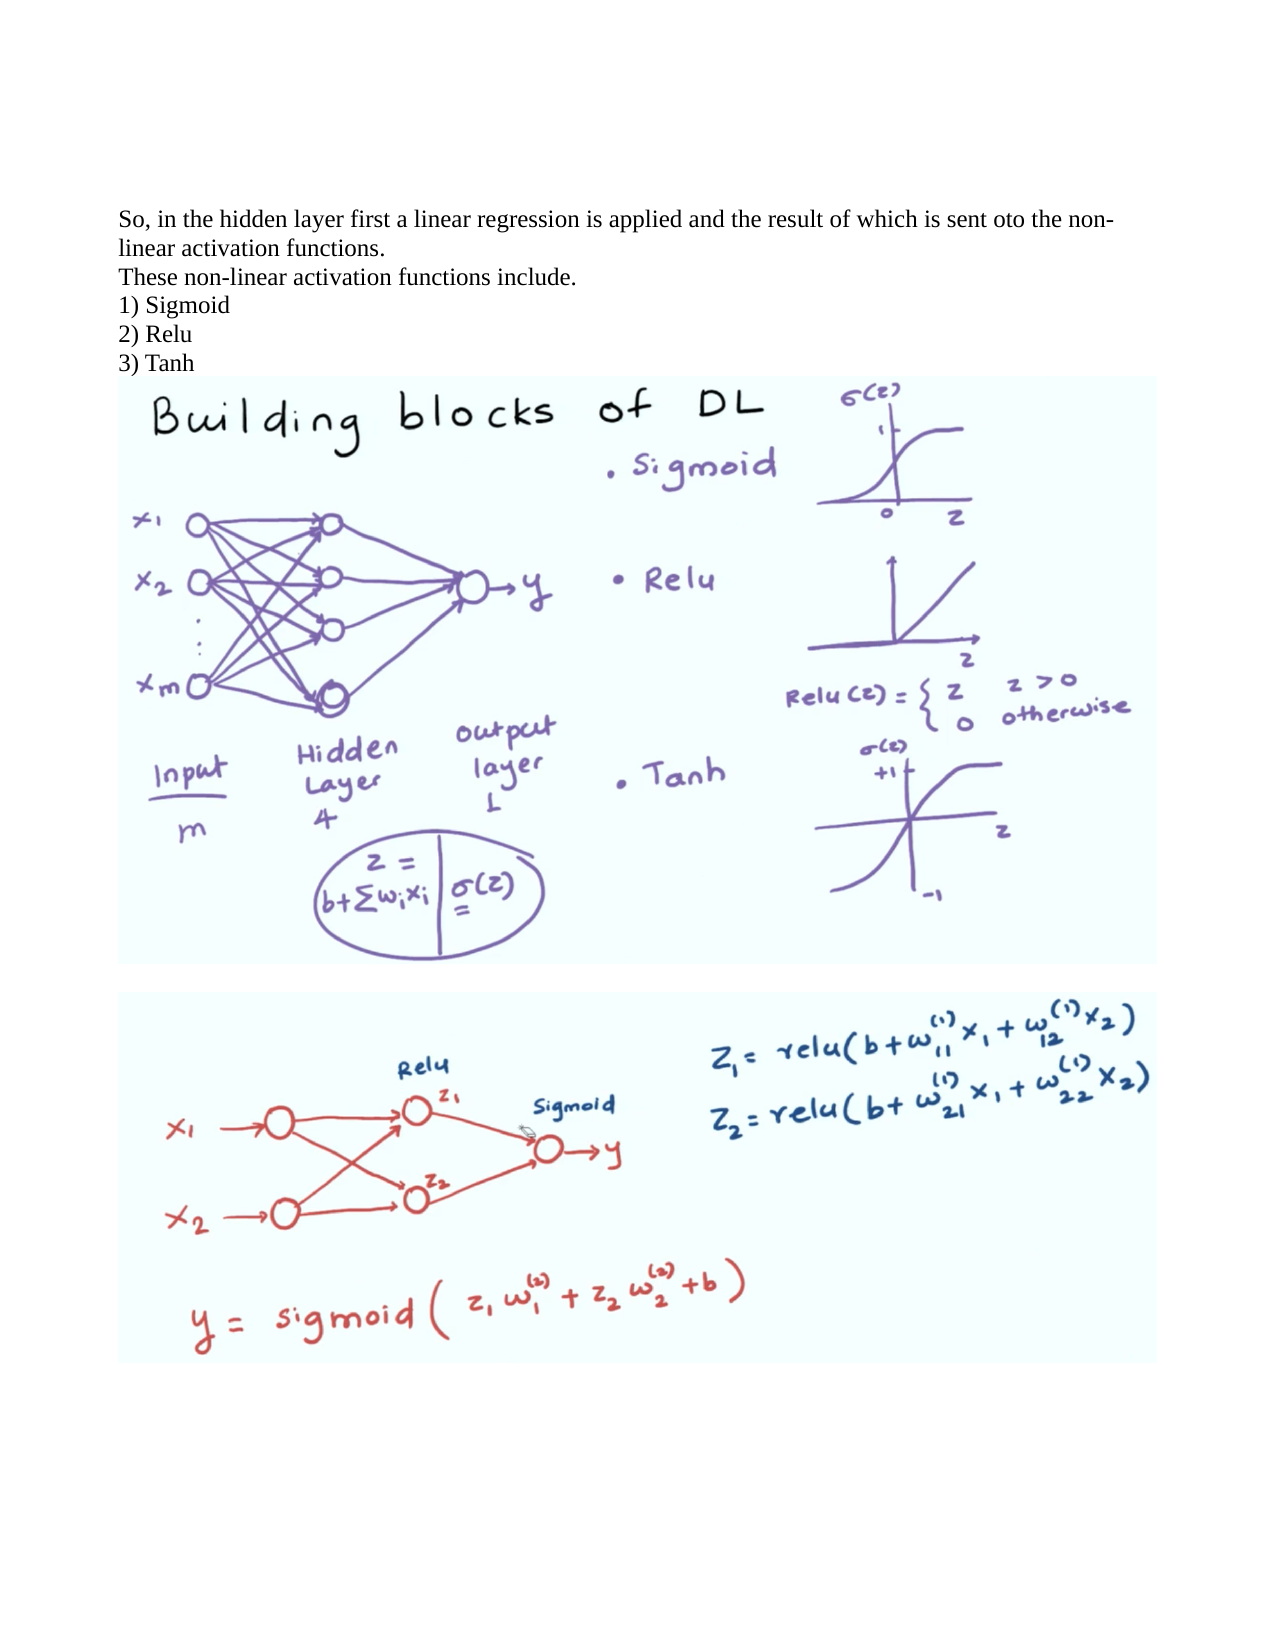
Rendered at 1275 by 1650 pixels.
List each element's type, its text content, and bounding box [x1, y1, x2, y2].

text So, in the hidden layer first a linear regression is applied and the result of which is sent oto the non-linear activation functions. [118, 204, 1157, 262]
picture [118, 376, 1157, 964]
text These non-linear activation functions include. [118, 262, 1157, 291]
picture [118, 992, 1157, 1363]
text 3) Tanh [118, 348, 1157, 376]
text 1) Sigmoid [118, 291, 1157, 319]
text 2) Relu [118, 319, 1157, 348]
